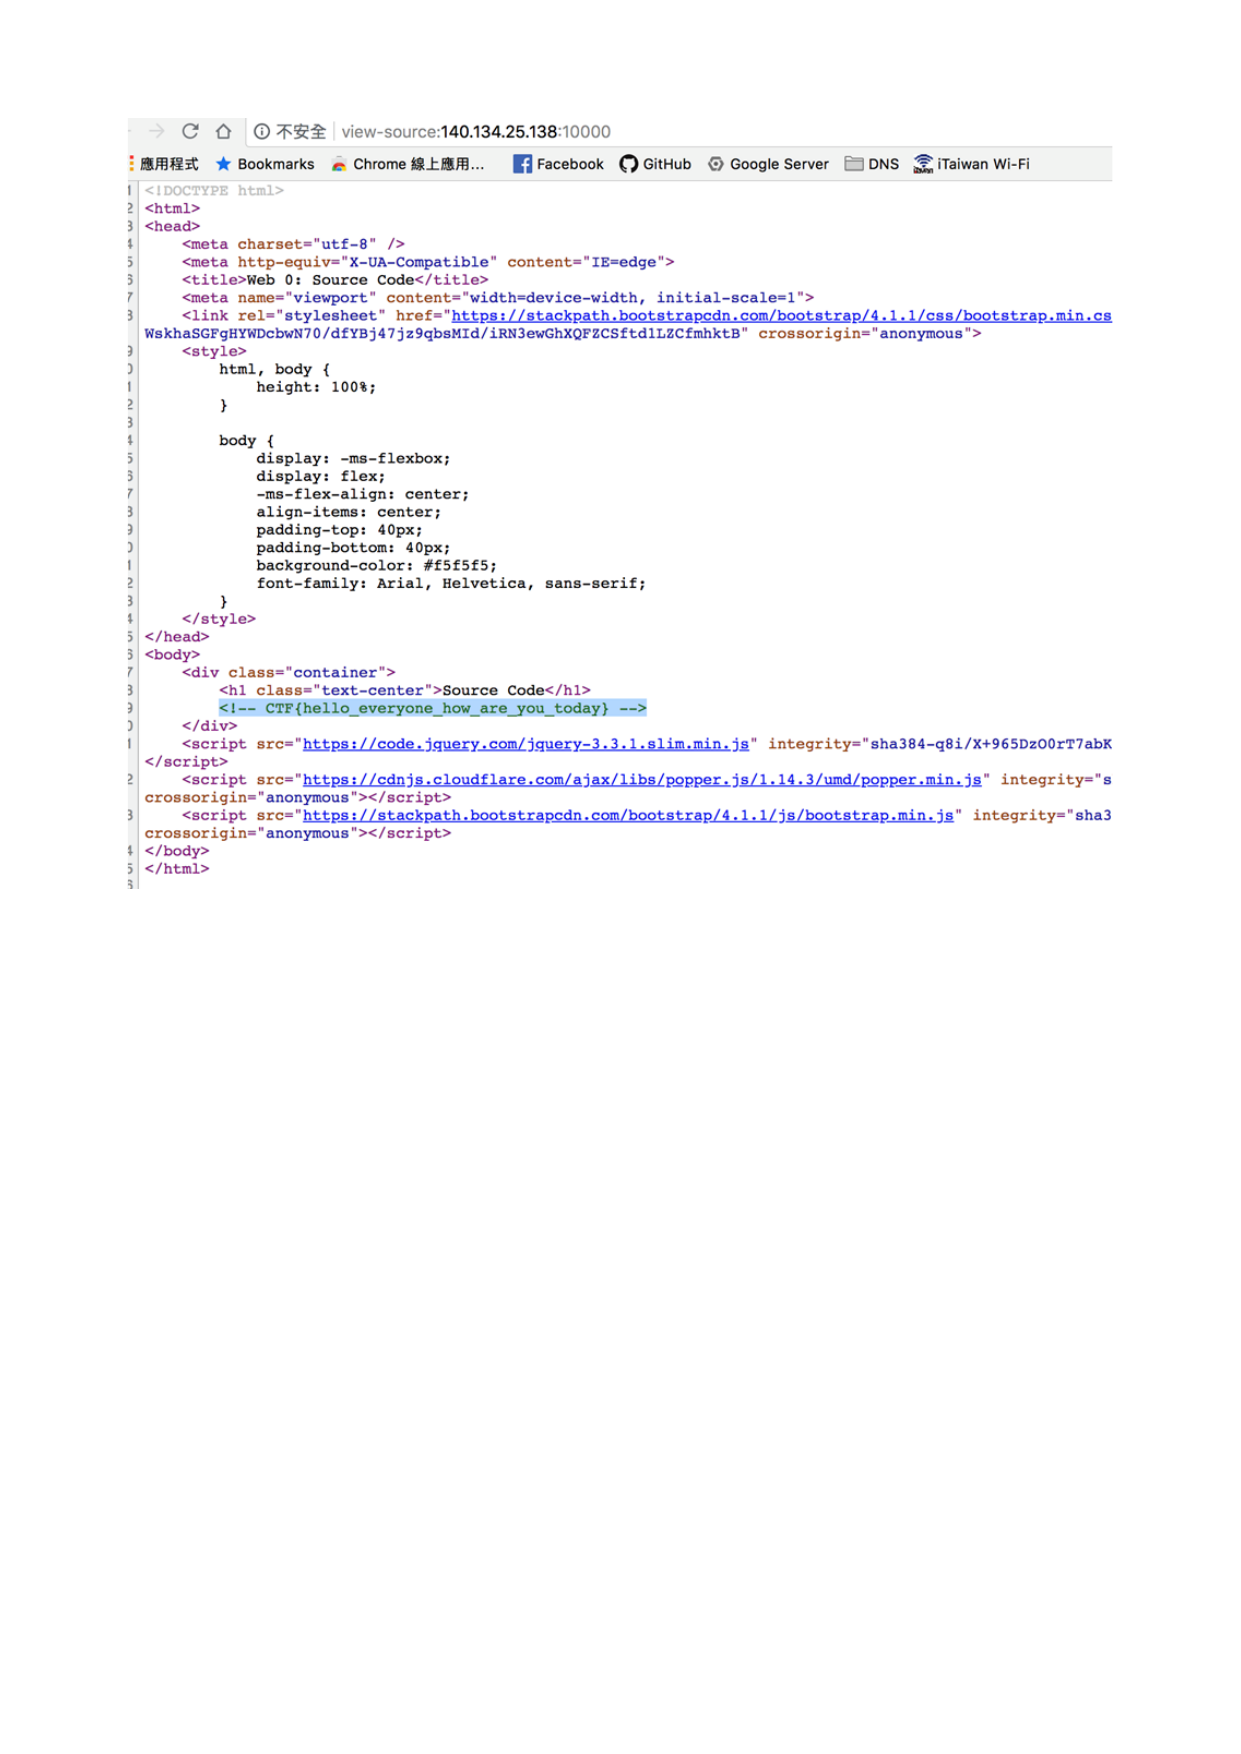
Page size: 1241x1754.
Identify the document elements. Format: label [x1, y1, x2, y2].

picture [127, 118, 1113, 889]
